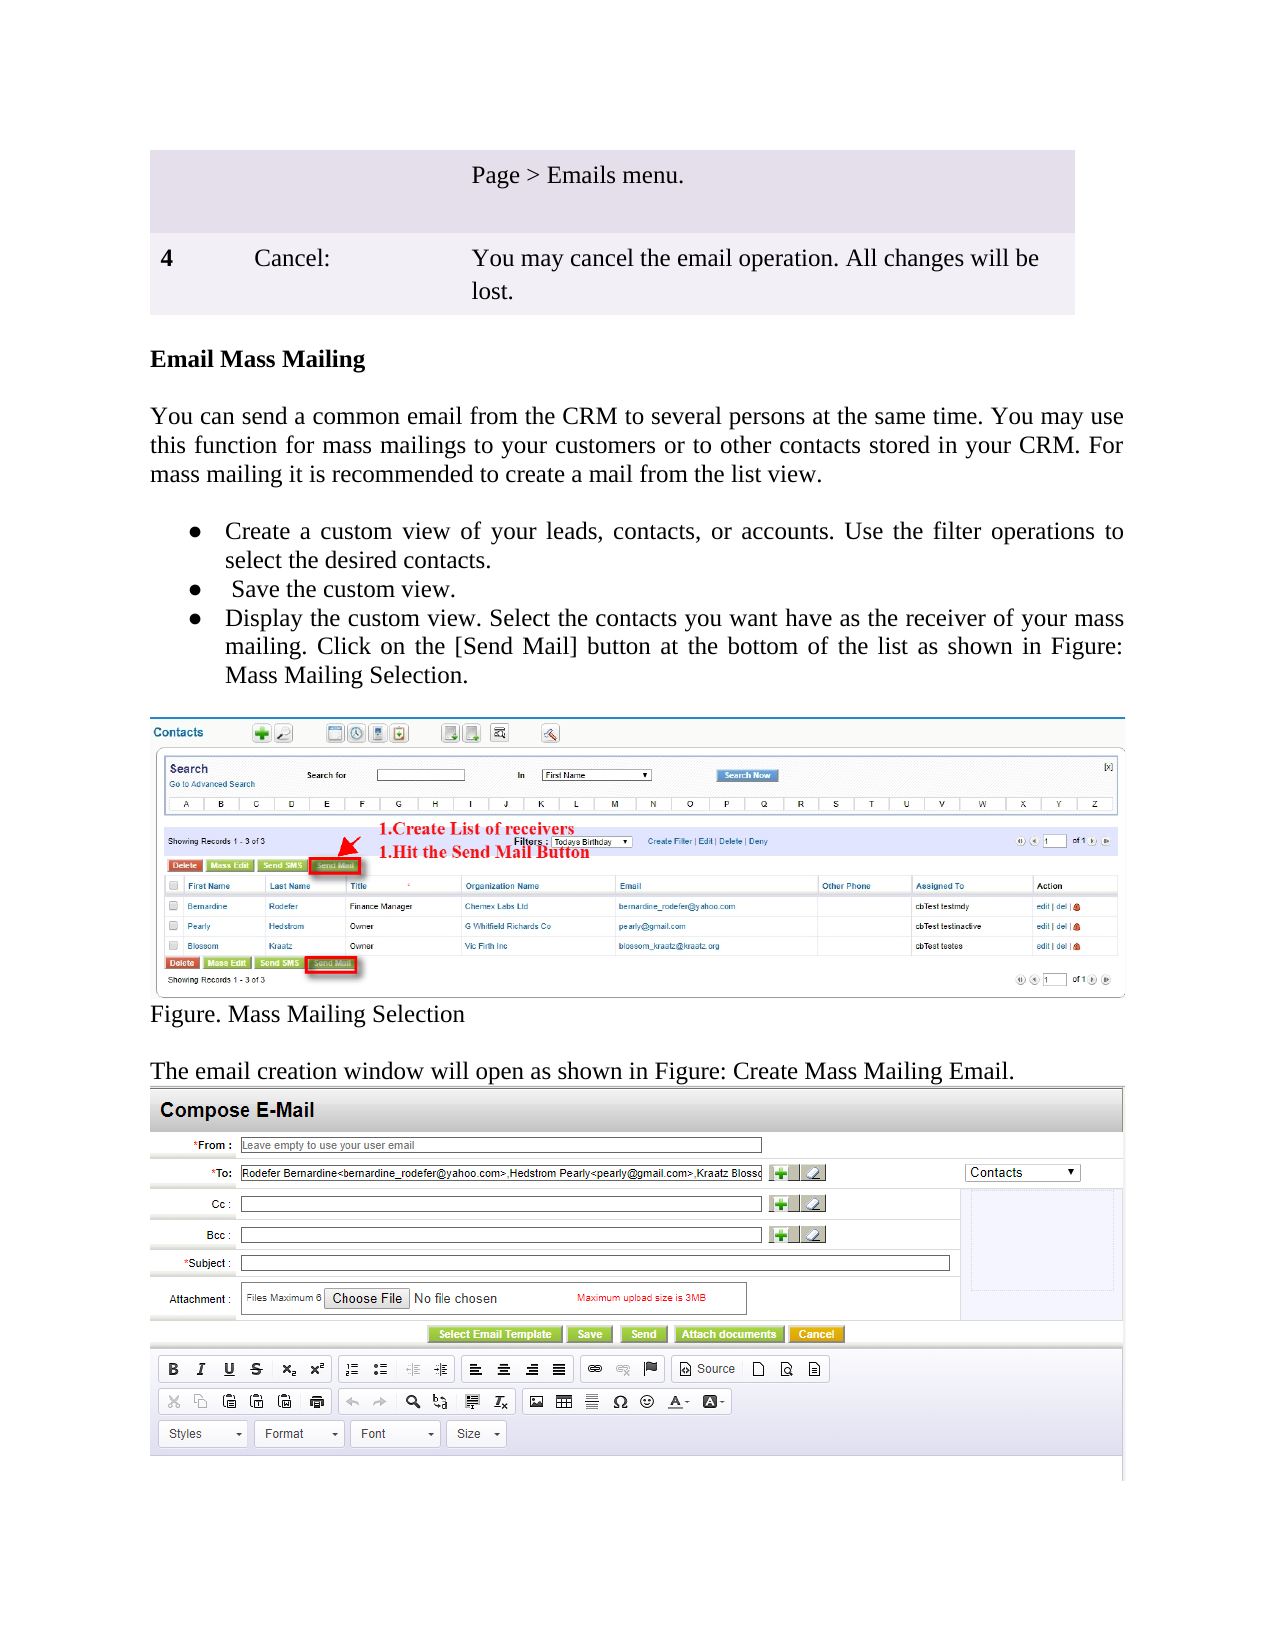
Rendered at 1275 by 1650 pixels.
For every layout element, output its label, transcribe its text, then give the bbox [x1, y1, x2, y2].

text You can send a common email from the CRM to several persons at the same time. You may use this function for mass mailings to your customers or to other contacts stored in your CRM. For mass mailing it is recommended to create a mail from the list view. [150, 401, 1125, 488]
table_cell Cancel: [244, 233, 461, 315]
picture [150, 717, 1125, 999]
text Email Mass Mailing [150, 344, 1125, 373]
table_cell 4 [150, 233, 244, 315]
text Figure. Mass Mailing Selection [150, 999, 1125, 1028]
picture [150, 1085, 1125, 1481]
table_cell You may cancel the email operation. All changes will be lost. [461, 233, 1075, 315]
table_cell [244, 150, 461, 233]
list Save the custom view. [187, 574, 1125, 603]
table_cell Page > Emails menu. [461, 150, 1075, 233]
list Display the custom view. Select the contacts you want have as the receiver of your mass mailing. Click on the [Send Mail] button at the bottom of the list as shown in Figure: Mass Mailing Selection. [187, 603, 1125, 689]
text The email creation window will open as shown in Figure: Create Mass Mailing Email. [150, 1056, 1125, 1085]
table_cell [150, 150, 244, 233]
list Create a custom view of your leads, contacts, or accounts. Use the filter operations to select the desired contacts. [187, 516, 1125, 574]
